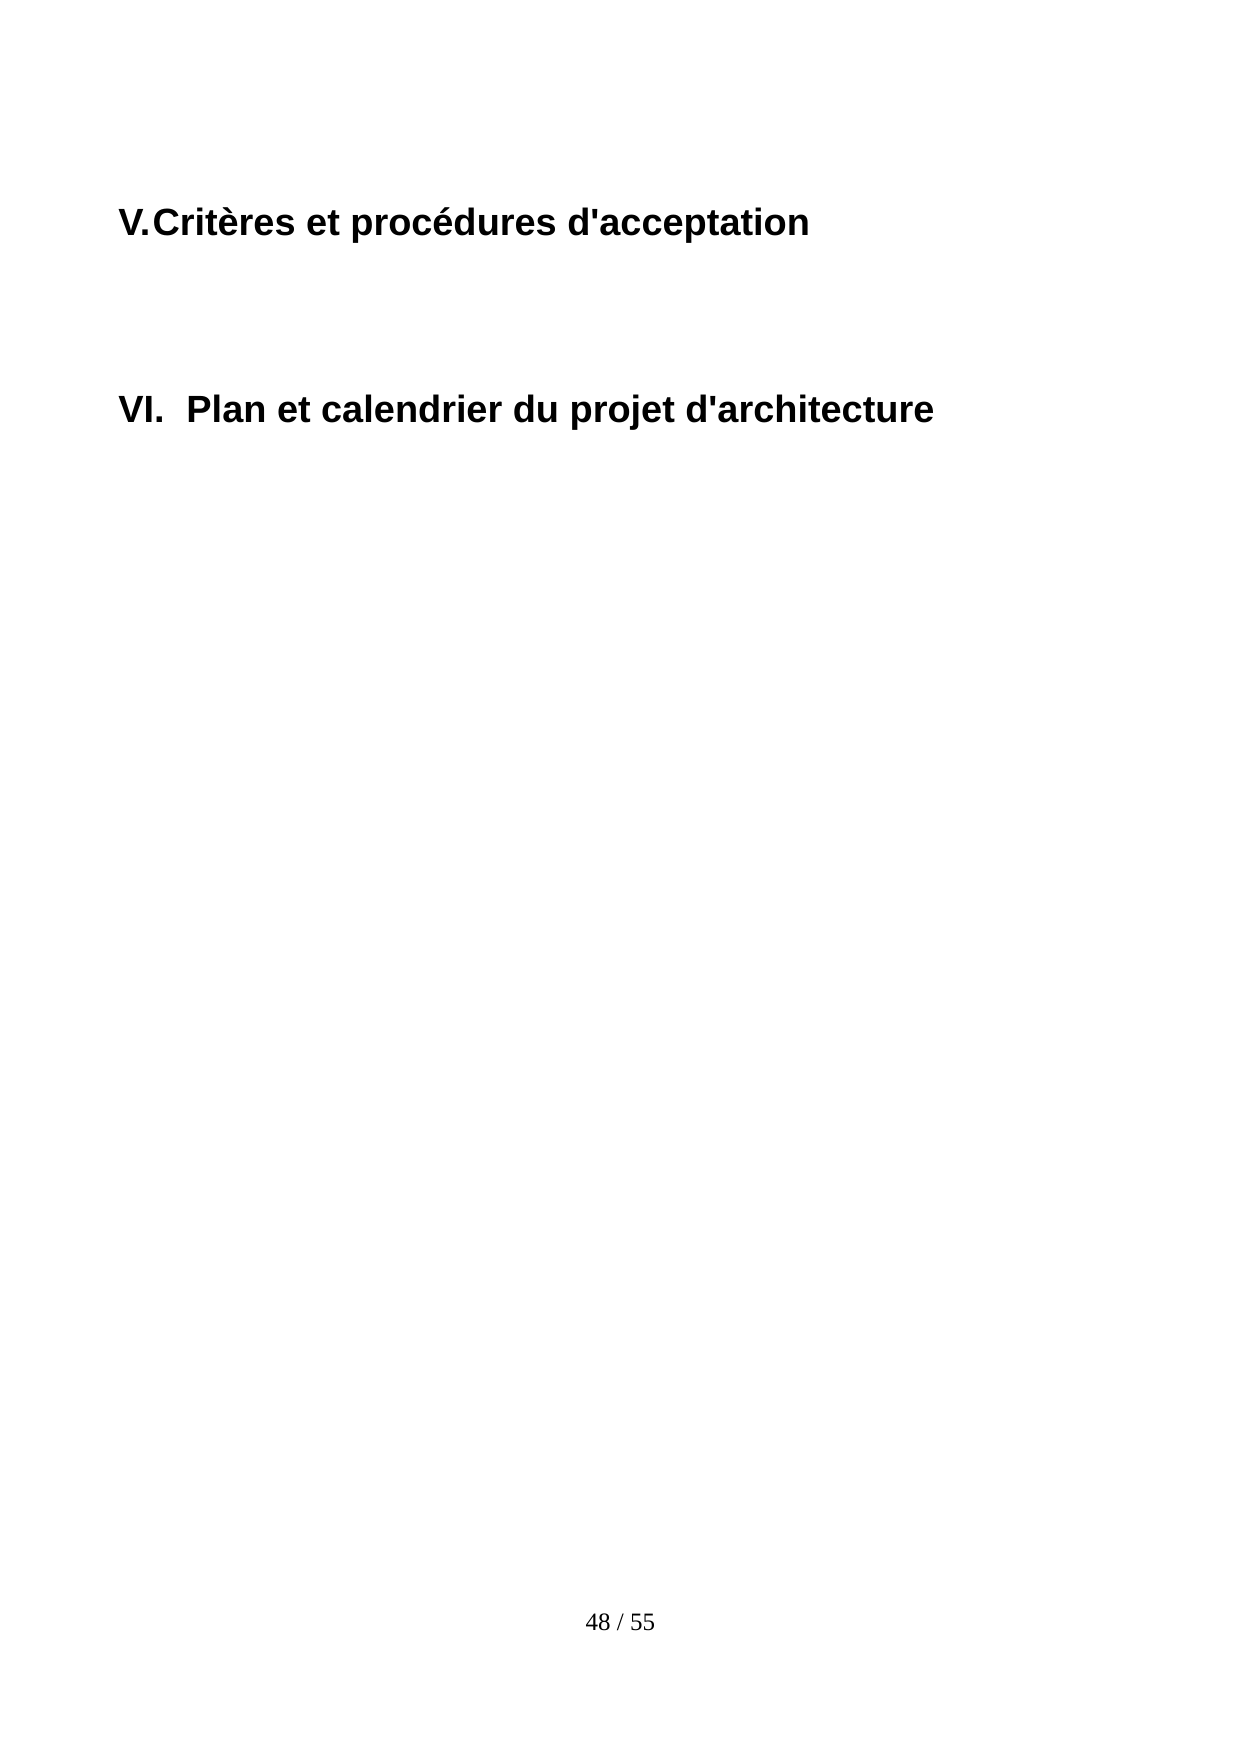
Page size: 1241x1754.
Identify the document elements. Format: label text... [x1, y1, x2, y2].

subtitle Critères et procédures d'acceptation [118, 200, 1122, 244]
subtitle Plan et calendrier du projet d'architecture [118, 387, 1122, 431]
